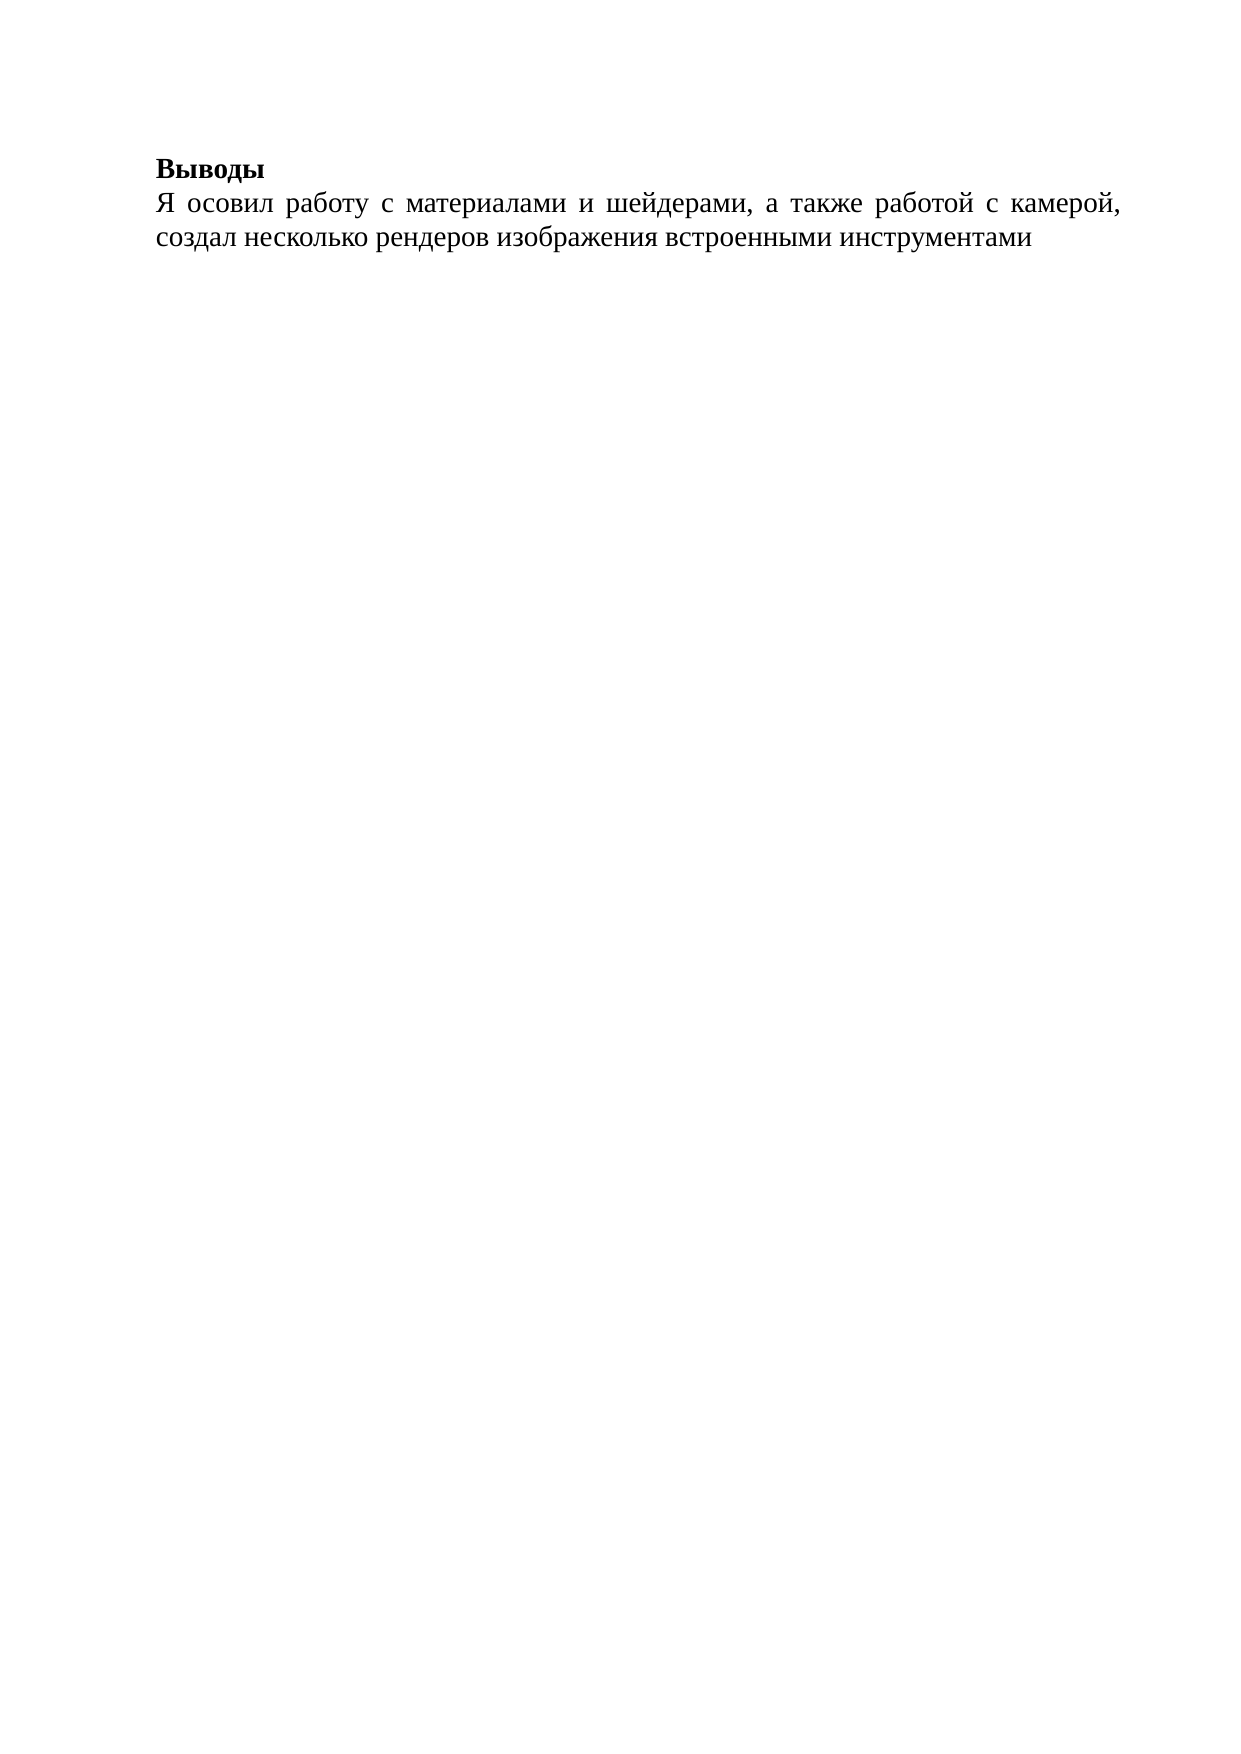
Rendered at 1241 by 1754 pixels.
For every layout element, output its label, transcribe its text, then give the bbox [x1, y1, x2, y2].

text Выводы [156, 118, 1122, 185]
text Я осовил работу с материалами и шейдерами, а также работой с камерой, создал несколько рендеров изображения встроенными инструментами [156, 185, 1122, 252]
